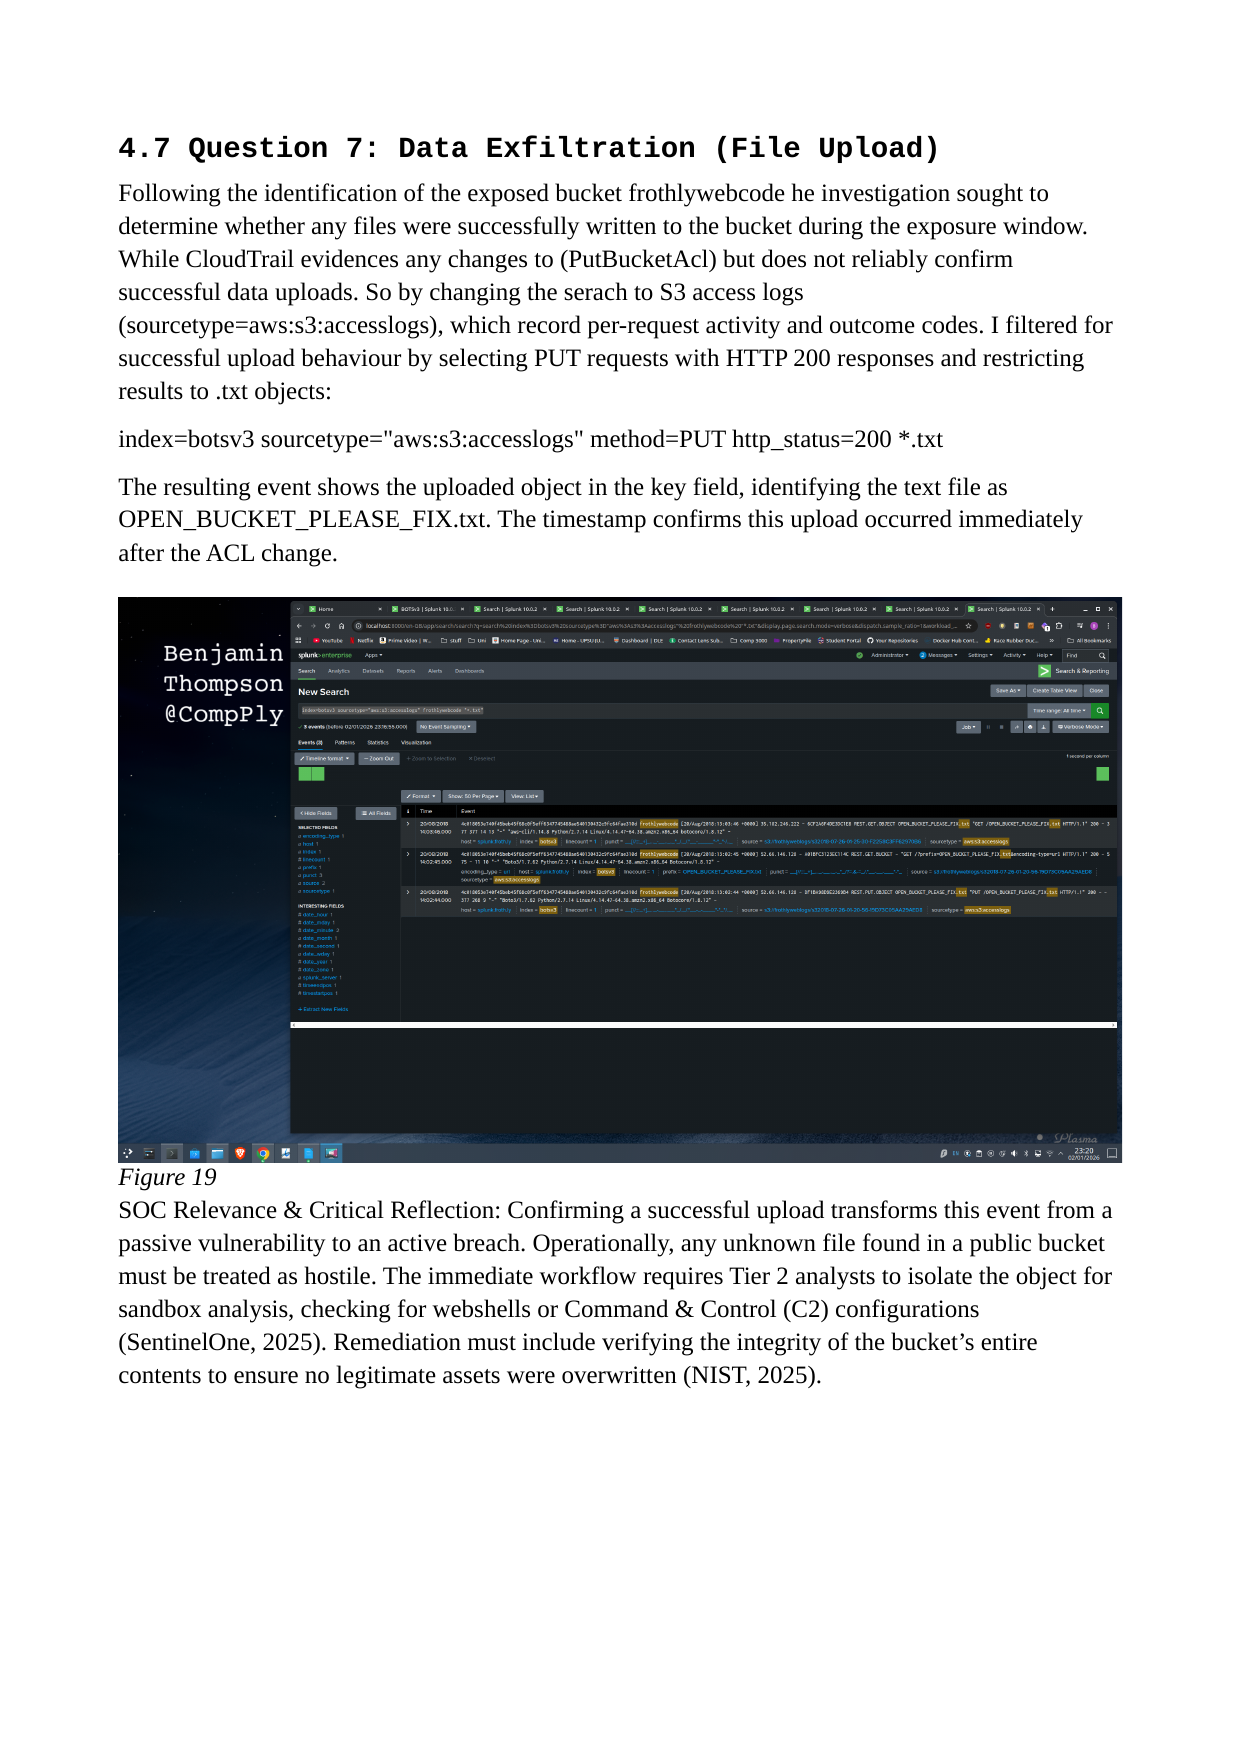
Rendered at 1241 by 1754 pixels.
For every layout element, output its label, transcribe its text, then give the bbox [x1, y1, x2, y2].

text The resulting event shows the uploaded object in the key field, identifying the text file as OPEN_BUCKET_PLEASE_FIX.txt. The timestamp confirms this upload occurred immediately after the ACL change. [118, 472, 1122, 566]
text SOC Relevance & Critical Reflection: Confirming a successful upload transforms this event from a passive vulnerability to an active breach. Operationally, any unknown file found in a public bucket must be treated as hostile. The immediate workflow requires Tier 2 analysts to isolate the object for sandbox analysis, checking for webshells or Command & Control (C2) configurations (SentinelOne, 2025). Remediation must include verifying the integrity of the bucket’s entire contents to ensure no legitimate assets were overwritten (NIST, 2025). [118, 1191, 1122, 1389]
text Following the identification of the exposed bucket frothlywebcode he investigation sought to determine whether any files were successfully written to the bucket during the exposure window. While CloudTrail evidences any changes to (PutBucketAcl) but does not reliably confirm successful data uploads. So by changing the serach to S3 access logs (sourcetype=aws:s3:accesslogs), which record per-request activity and outcome codes. I filtered for successful upload behaviour by selecting PUT requests with HTTP 200 responses and restricting results to .txt objects: [118, 178, 1122, 405]
text [118, 585, 1122, 597]
text index=botsv3 sourcetype="aws:s3:accesslogs" method=PUT http_status=200 *.txt [118, 424, 1122, 453]
text Figure 19 [118, 1163, 1122, 1191]
picture [118, 597, 1123, 1163]
subtitle 4.7 Question 7: Data Exfiltration (File Upload) [118, 133, 1122, 166]
